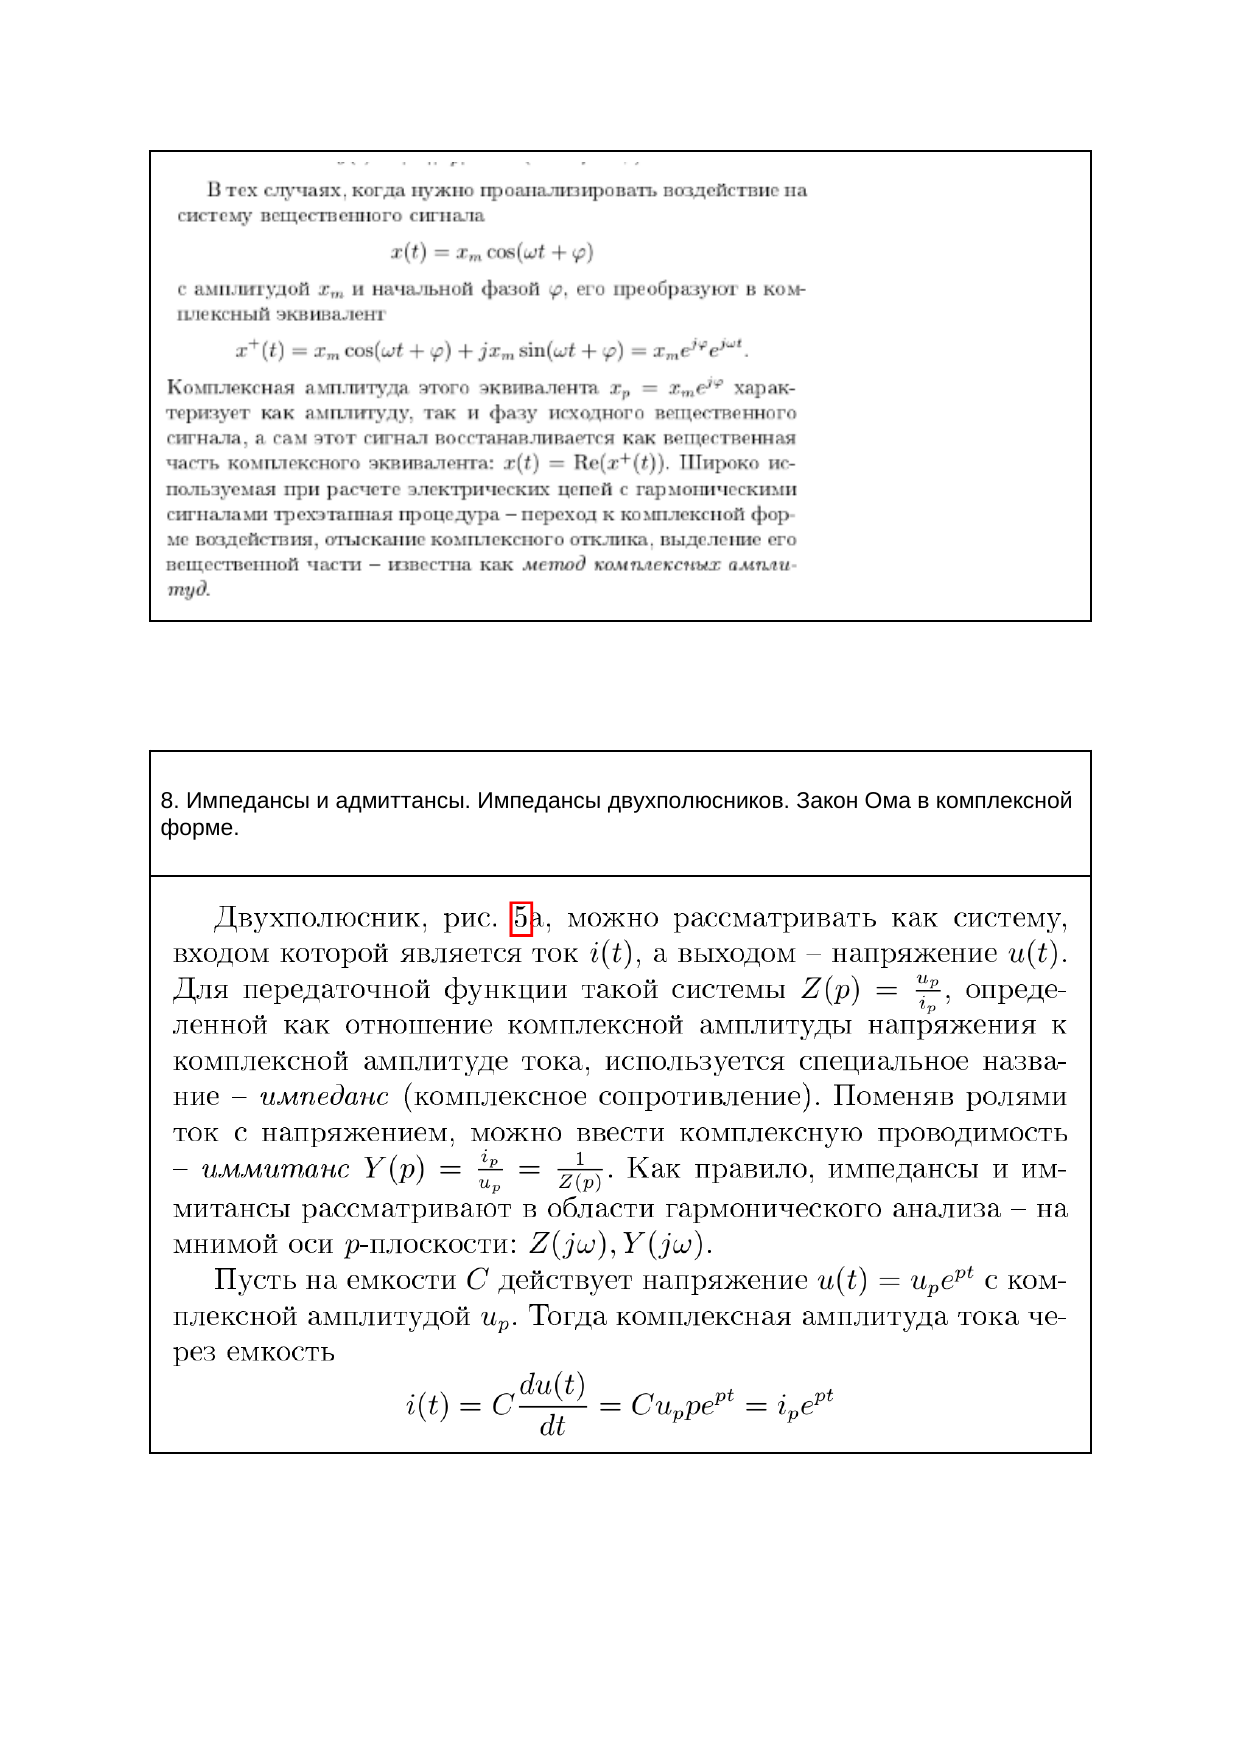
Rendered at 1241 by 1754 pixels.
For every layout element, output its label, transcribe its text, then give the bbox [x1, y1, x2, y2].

table_cell [151, 877, 1090, 1452]
table_cell [151, 152, 1090, 620]
picture [160, 887, 1078, 1442]
table_header 8. Импедансы и адмиттансы. Импедансы двухполюсников. Закон Ома в комплексной форме. [151, 752, 1090, 875]
picture [160, 162, 881, 610]
